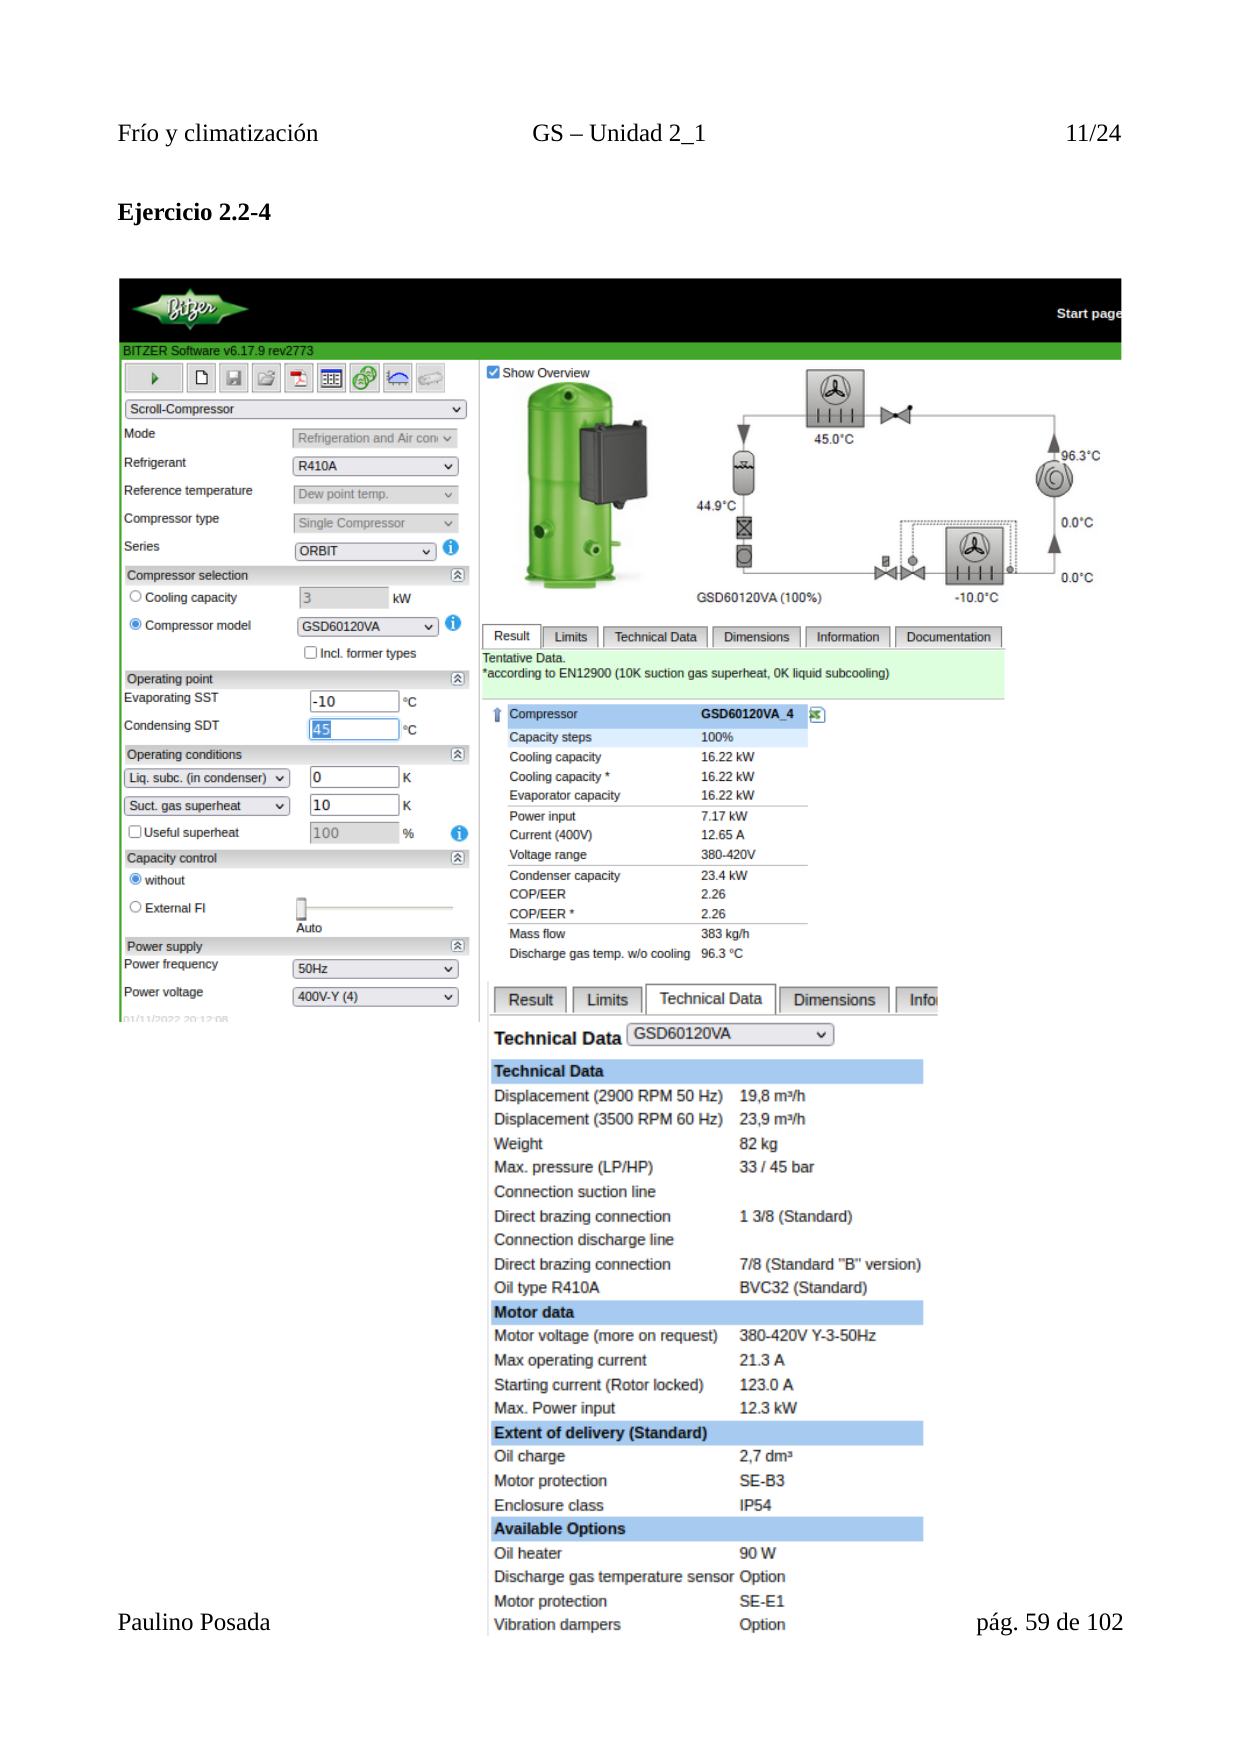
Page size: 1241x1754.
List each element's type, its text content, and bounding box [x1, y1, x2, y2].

text Ejercicio 2.2-4 [117, 197, 1123, 226]
picture [117, 275, 1122, 1636]
